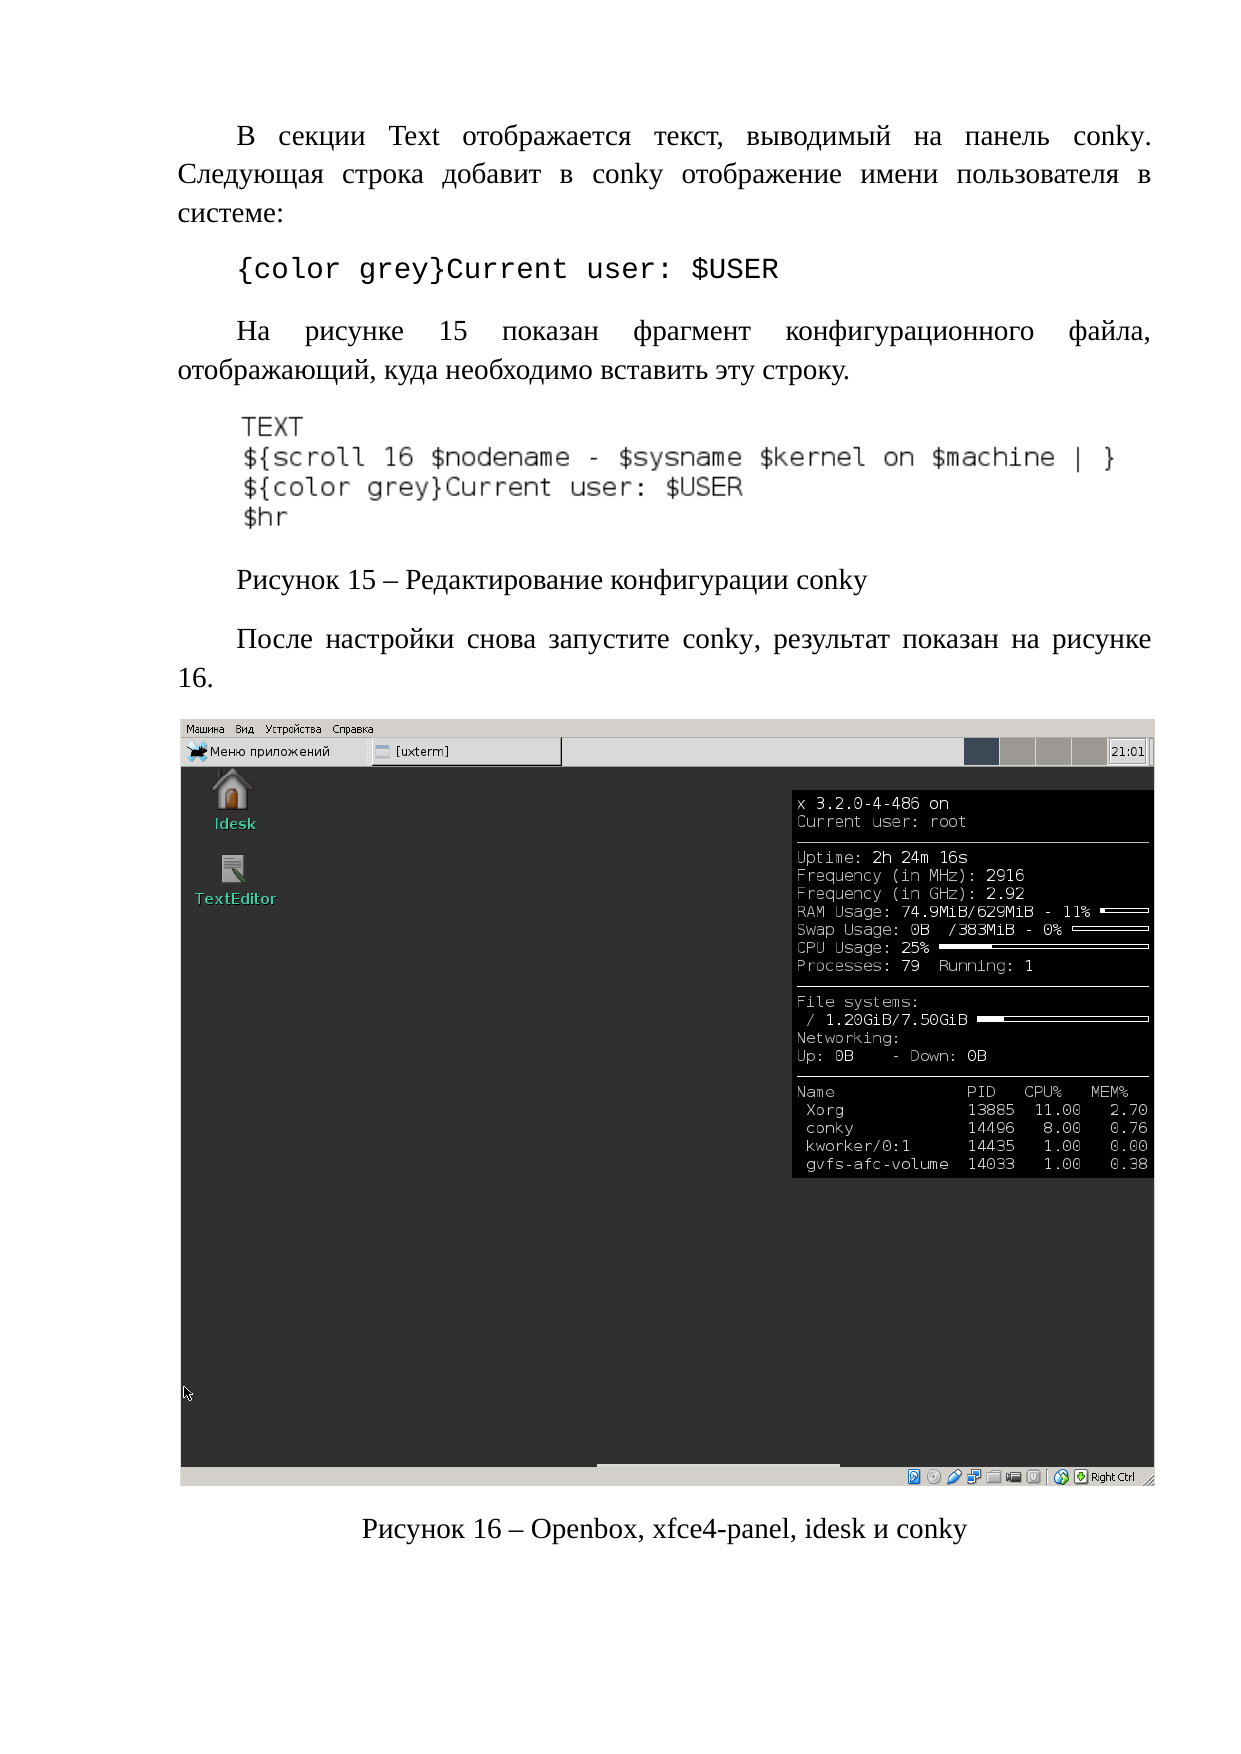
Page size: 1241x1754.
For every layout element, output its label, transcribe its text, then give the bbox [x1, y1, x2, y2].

text Рисунок 15 – Редактирование конфигурации conky [177, 562, 1152, 595]
text {color grey}Current user: $USER [177, 254, 1152, 288]
picture [239, 411, 1126, 537]
text В секции Text отображается текст, выводимый на панель conky. Следующая строка добавит в conky отображение имени пользователя в системе: [177, 118, 1152, 229]
text На рисунке 15 показан фрагмент конфигурационного файла, отображающий, куда необходимо вставить эту строку. [177, 313, 1152, 385]
text После настройки снова запустите conky, результат показан на рисунке 16. [177, 621, 1152, 693]
text Рисунок 16 – Openbox, xfce4-panel, idesk и conky [177, 1511, 1152, 1544]
picture [180, 719, 1155, 1486]
